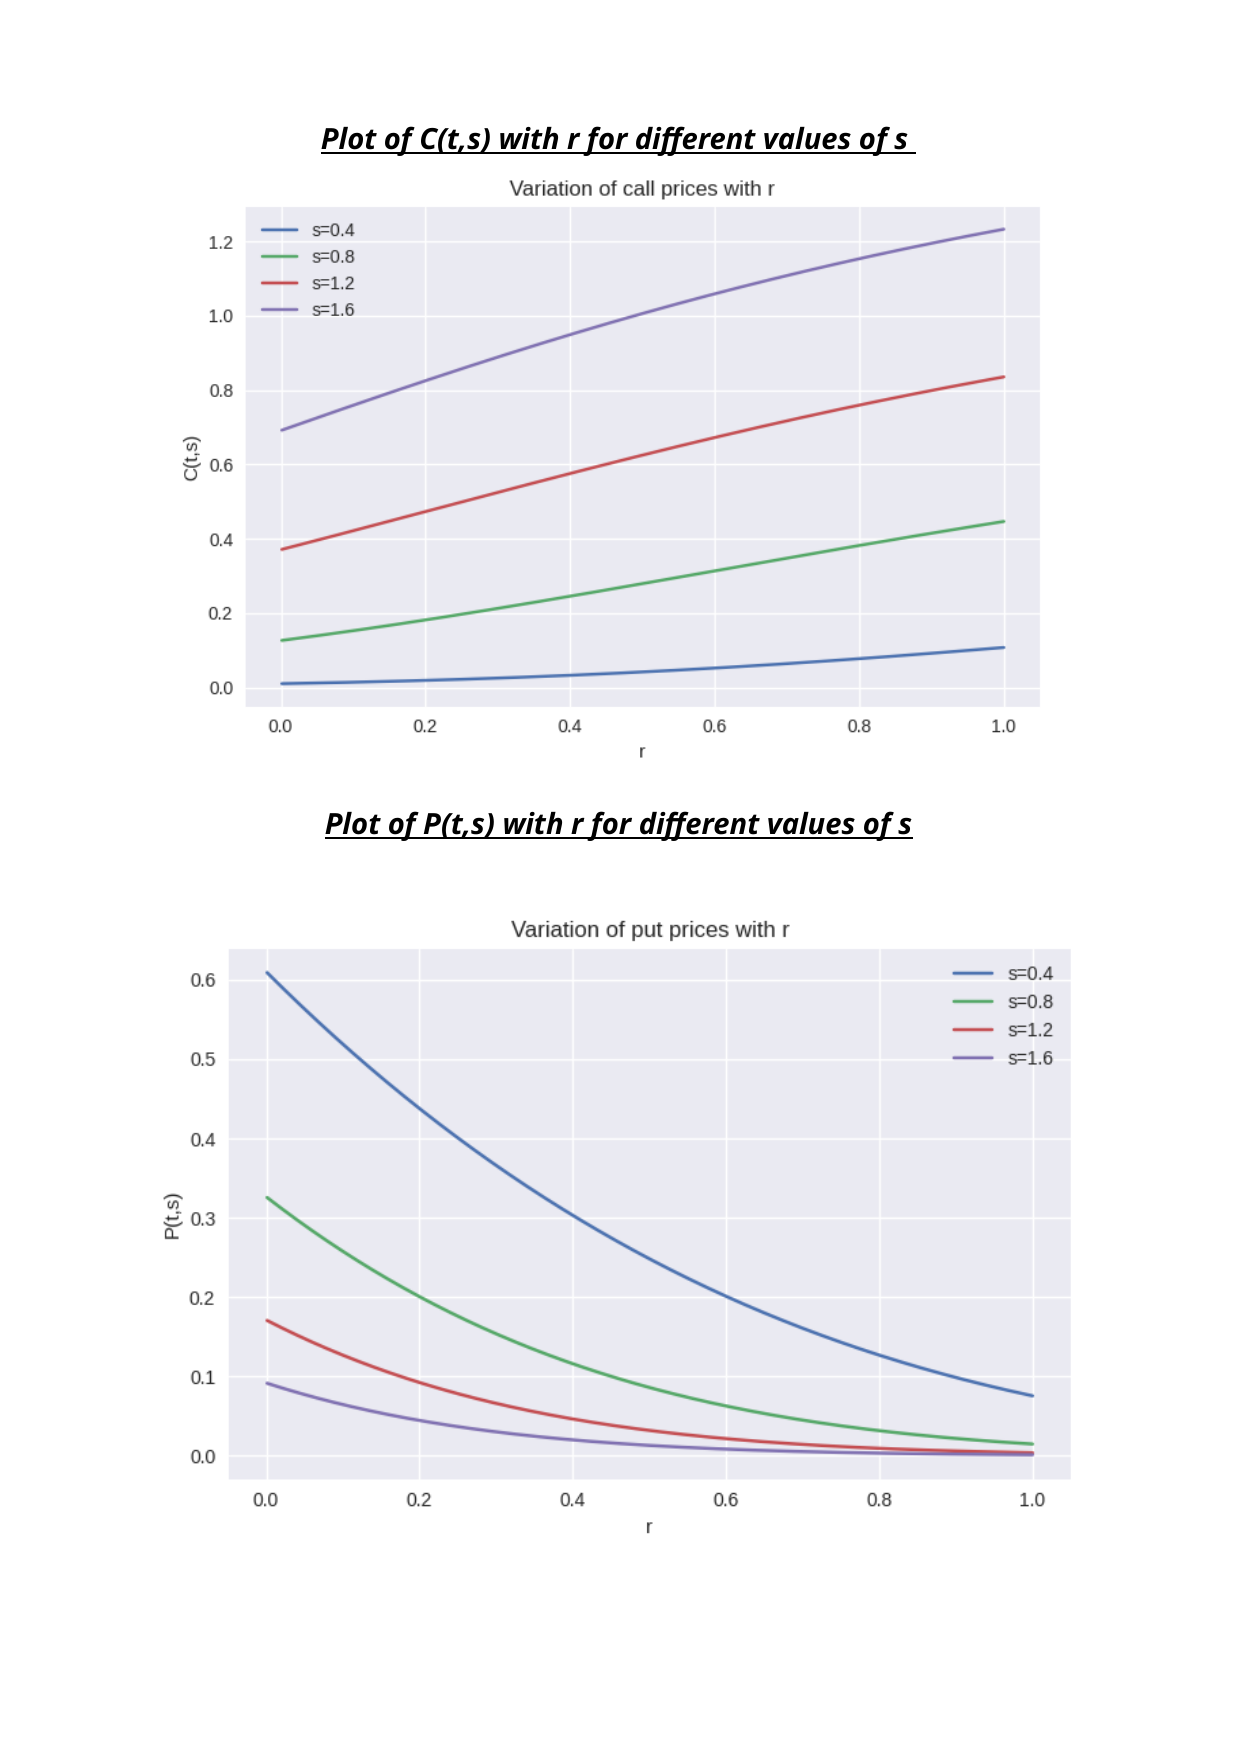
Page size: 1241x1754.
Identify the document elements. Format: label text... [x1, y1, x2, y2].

text Plot of P(t,s) with r for different values of s [118, 804, 1122, 843]
picture [138, 913, 1090, 1540]
picture [160, 173, 1058, 764]
text Plot of C(t,s) with r for different values of s [118, 118, 1122, 158]
